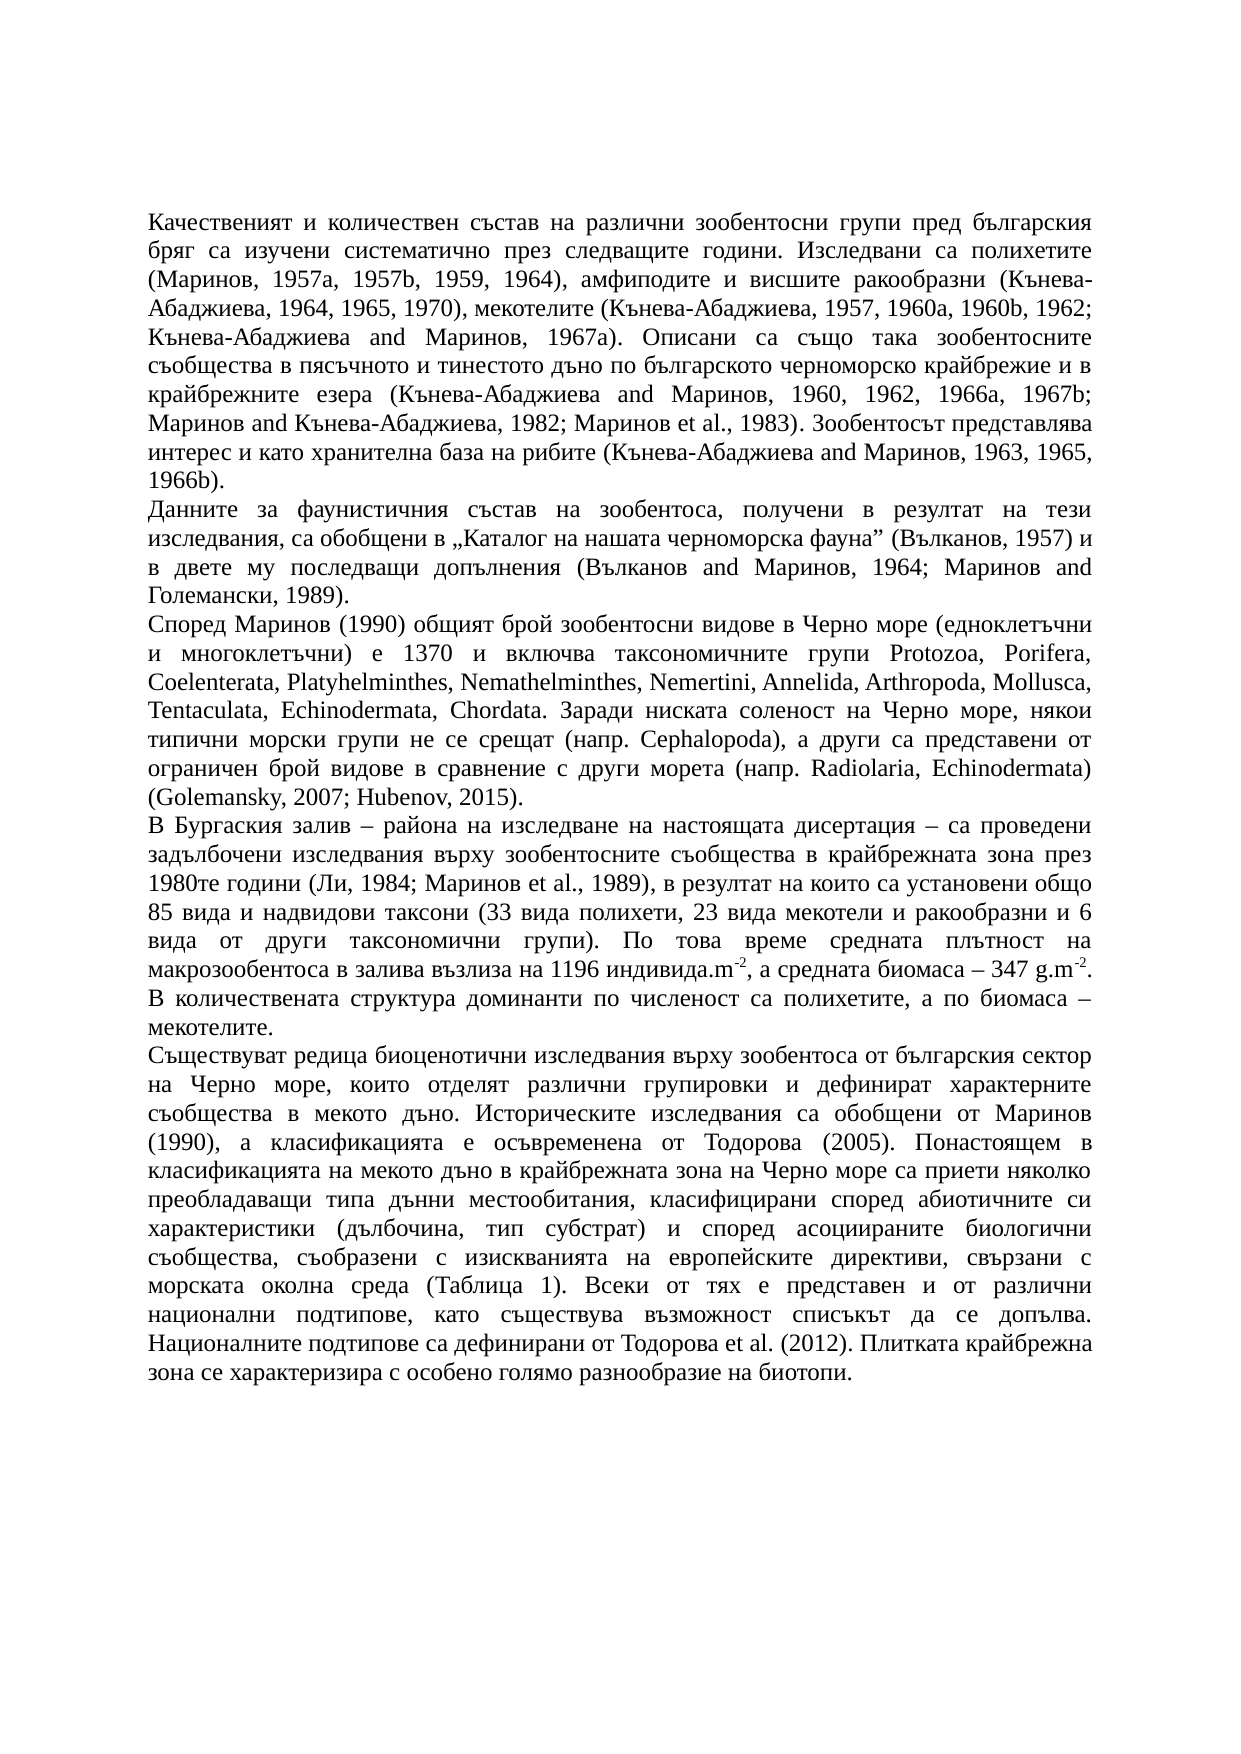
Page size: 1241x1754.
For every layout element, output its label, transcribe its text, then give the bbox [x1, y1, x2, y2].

text В Бургаския залив – района на изследване на настоящата дисертация – са проведени задълбочени изследвания върху зообентосните съобщества в крайбрежната зона през 1980те години (Ли, 1984; Маринов et al., 1989), в резултат на които са установени общо 85 вида и надвидови таксони (33 вида полихети, 23 вида мекотели и ракообразни и 6 вида от други таксономични групи). По това време средната плътност на макрозообентоса в залива възлиза на 1196 индивида.m-2, а средната биомаса – 347 g.m-2. В количествената структура доминанти по численост са полихетите, а по биомаса – мекотелите. [148, 810, 1093, 1040]
text Съществуват редица биоценотични изследвания върху зообентоса от българския сектор на Черно море, които отделят различни групировки и дефинират характерните съобщества в мекото дъно. Историческите изследвания са обобщени от Маринов (1990), а класификацията е осъвременена от Тодорова (2005). Понастоящем в класификацията на мекото дъно в крайбрежната зона на Черно море са приети няколко преобладаващи типа дънни местообитания, класифицирани според абиотичните си характеристики (дълбочина, тип субстрат) и според асоциираните биологични съобщества, съобразени с изискванията на европейските директиви, свързани с морската околна среда (Таблица 1). Всеки от тях е представен и от различни национални подтипове, като съществува възможност списъкът да се допълва. Националните подтипове са дефинирани от Тодорова et al. (2012). Плитката крайбрежна зона се характеризира с особено голямо разнообразие на биотопи. [148, 1040, 1093, 1385]
text Според Маринов (1990) общият брой зообентосни видове в Черно море (едноклетъчни и многоклетъчни) е 1370 и включва таксономичните групи Protozoa, Porifera, Coelenterata, Platyhelminthes, Nemathelminthes, Nemertini, Annelida, Arthropoda, Mollusca, Tentaculata, Echinodermata, Chordata. Заради ниската соленост на Черно море, някои типични морски групи не се срещат (напр. Cephalopoda), а други са представени от ограничен брой видове в сравнение с други морета (напр. Radiolaria, Echinodermata) (Golemansky, 2007; Hubenov, 2015). [148, 609, 1093, 810]
text Качественият и количествен състав на различни зообентосни групи пред българския бряг са изучени систематично през следващите години. Изследвани са полихетите (Маринов, 1957a, 1957b, 1959, 1964), амфиподите и висшите ракообразни (Кънева-Абаджиева, 1964, 1965, 1970), мекотелите (Кънева-Абаджиева, 1957, 1960a, 1960b, 1962; Кънева-Абаджиева and Маринов, 1967a). Описани са също така зообентосните съобщества в пясъчното и тинестото дъно по българското черноморско крайбрежие и в крайбрежните езера (Кънева-Абаджиева and Маринов, 1960, 1962, 1966a, 1967b; Маринов and Кънева-Абаджиева, 1982; Маринов et al., 1983). Зообентосът представлява интерес и като хранителна база на рибите (Кънева-Абаджиева and Маринов, 1963, 1965, 1966b). [148, 207, 1093, 494]
text Данните за фаунистичния състав на зообентоса, получени в резултат на тези изследвания, са обобщени в „Каталог на нашата черноморска фауна” (Вълканов, 1957) и в двете му последващи допълнения (Вълканов and Маринов, 1964; Маринов and Големански, 1989). [148, 494, 1093, 609]
